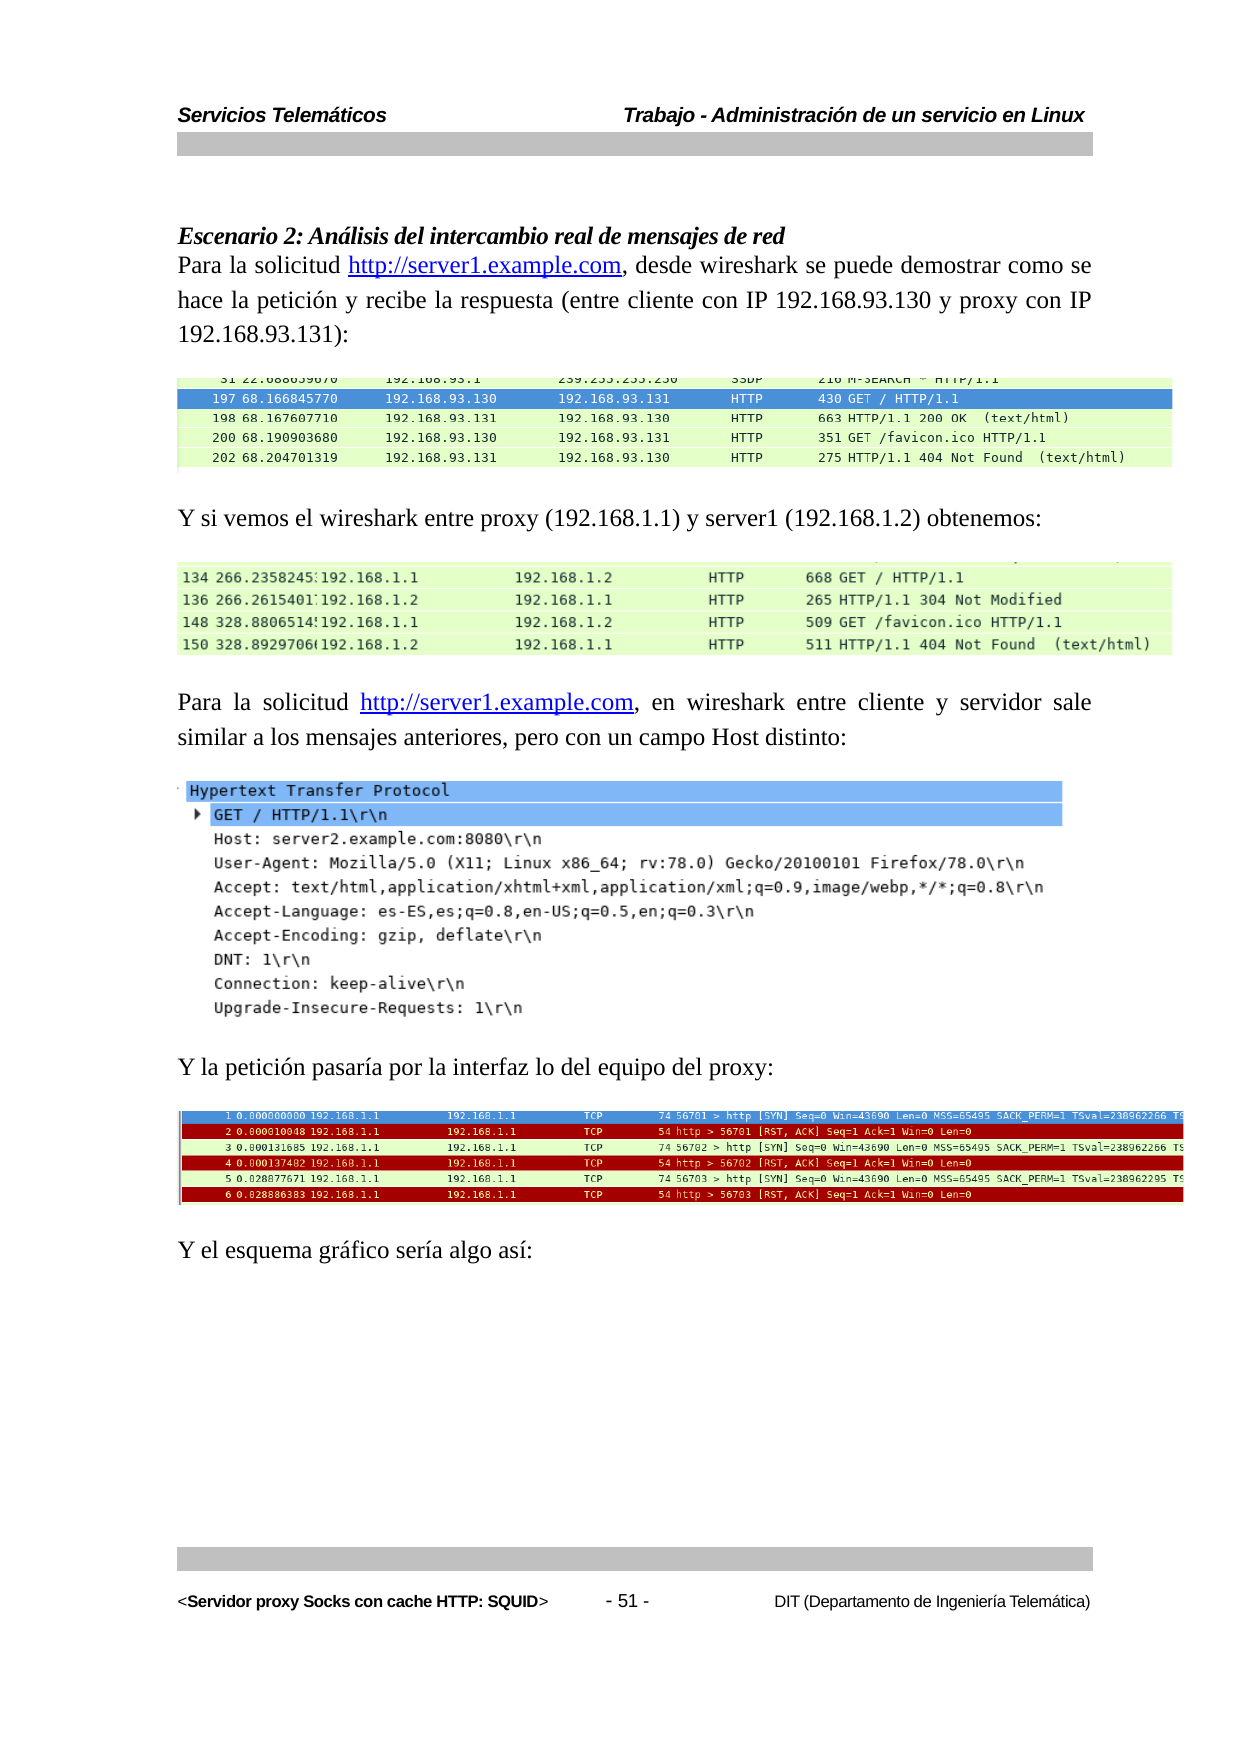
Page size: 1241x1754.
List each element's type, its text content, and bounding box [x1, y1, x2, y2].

list Escenario 2: Análisis del intercambio real de mensajes de red [177, 221, 1093, 250]
text Y si vemos el wireshark entre proxy (192.168.1.1) y server1 (192.168.1.2) obtenemos: [177, 503, 1093, 532]
text Para la solicitud http://server1.example.com, en wireshark entre cliente y servidor sale similar a los mensajes anteriores, pero con un campo Host distinto: [177, 687, 1093, 751]
text Y la petición pasaría por la interfaz lo del equipo del proxy: [177, 1052, 1093, 1081]
text Y el esquema gráfico sería algo así: [177, 1235, 1093, 1264]
text Para la solicitud http://server1.example.com, desde wireshark se puede demostrar como se hace la petición y recibe la respuesta (entre cliente con IP 192.168.93.130 y proxy con IP 192.168.93.131): [177, 250, 1093, 348]
